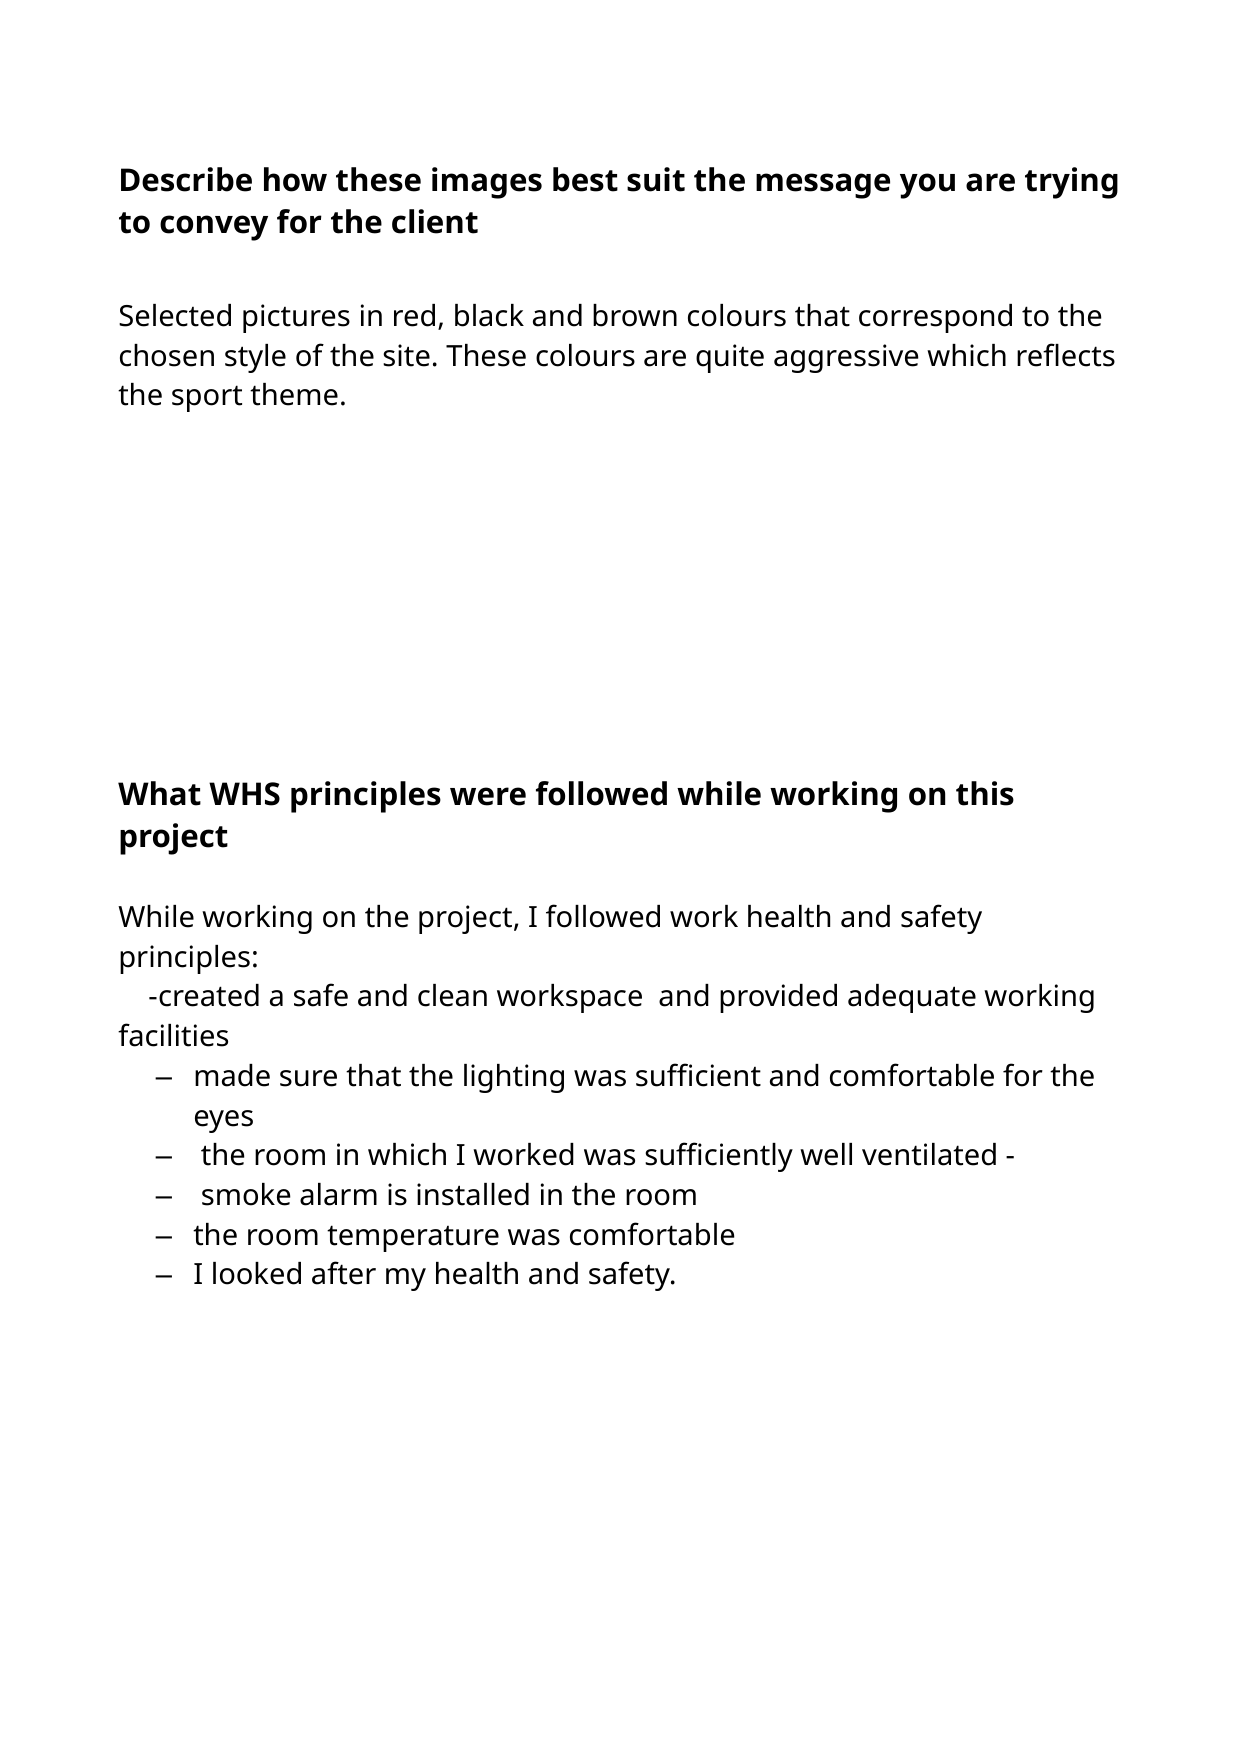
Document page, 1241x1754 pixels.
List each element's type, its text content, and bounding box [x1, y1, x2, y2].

text -created a safe and clean workspace and provided adequate working facilities [118, 976, 1122, 1055]
list the room temperature was comfortable [156, 1214, 1122, 1253]
list I looked after my health and safety. [156, 1253, 1122, 1293]
list made sure that the lighting was sufficient and comfortable for the eyes [156, 1055, 1122, 1134]
list the room in which I worked was sufficiently well ventilated - [156, 1134, 1122, 1174]
text Selected pictures in red, black and brown colours that correspond to the chosen style of the site. These colours are quite aggressive which reflects the sport theme. [118, 295, 1122, 414]
text While working on the project, I followed work health and safety principles: [118, 896, 1122, 976]
text What WHS principles were followed while working on this project [118, 771, 1122, 857]
list smoke alarm is installed in the room [156, 1174, 1122, 1214]
text Describe how these images best suit the message you are trying to convey for the client [118, 158, 1122, 243]
